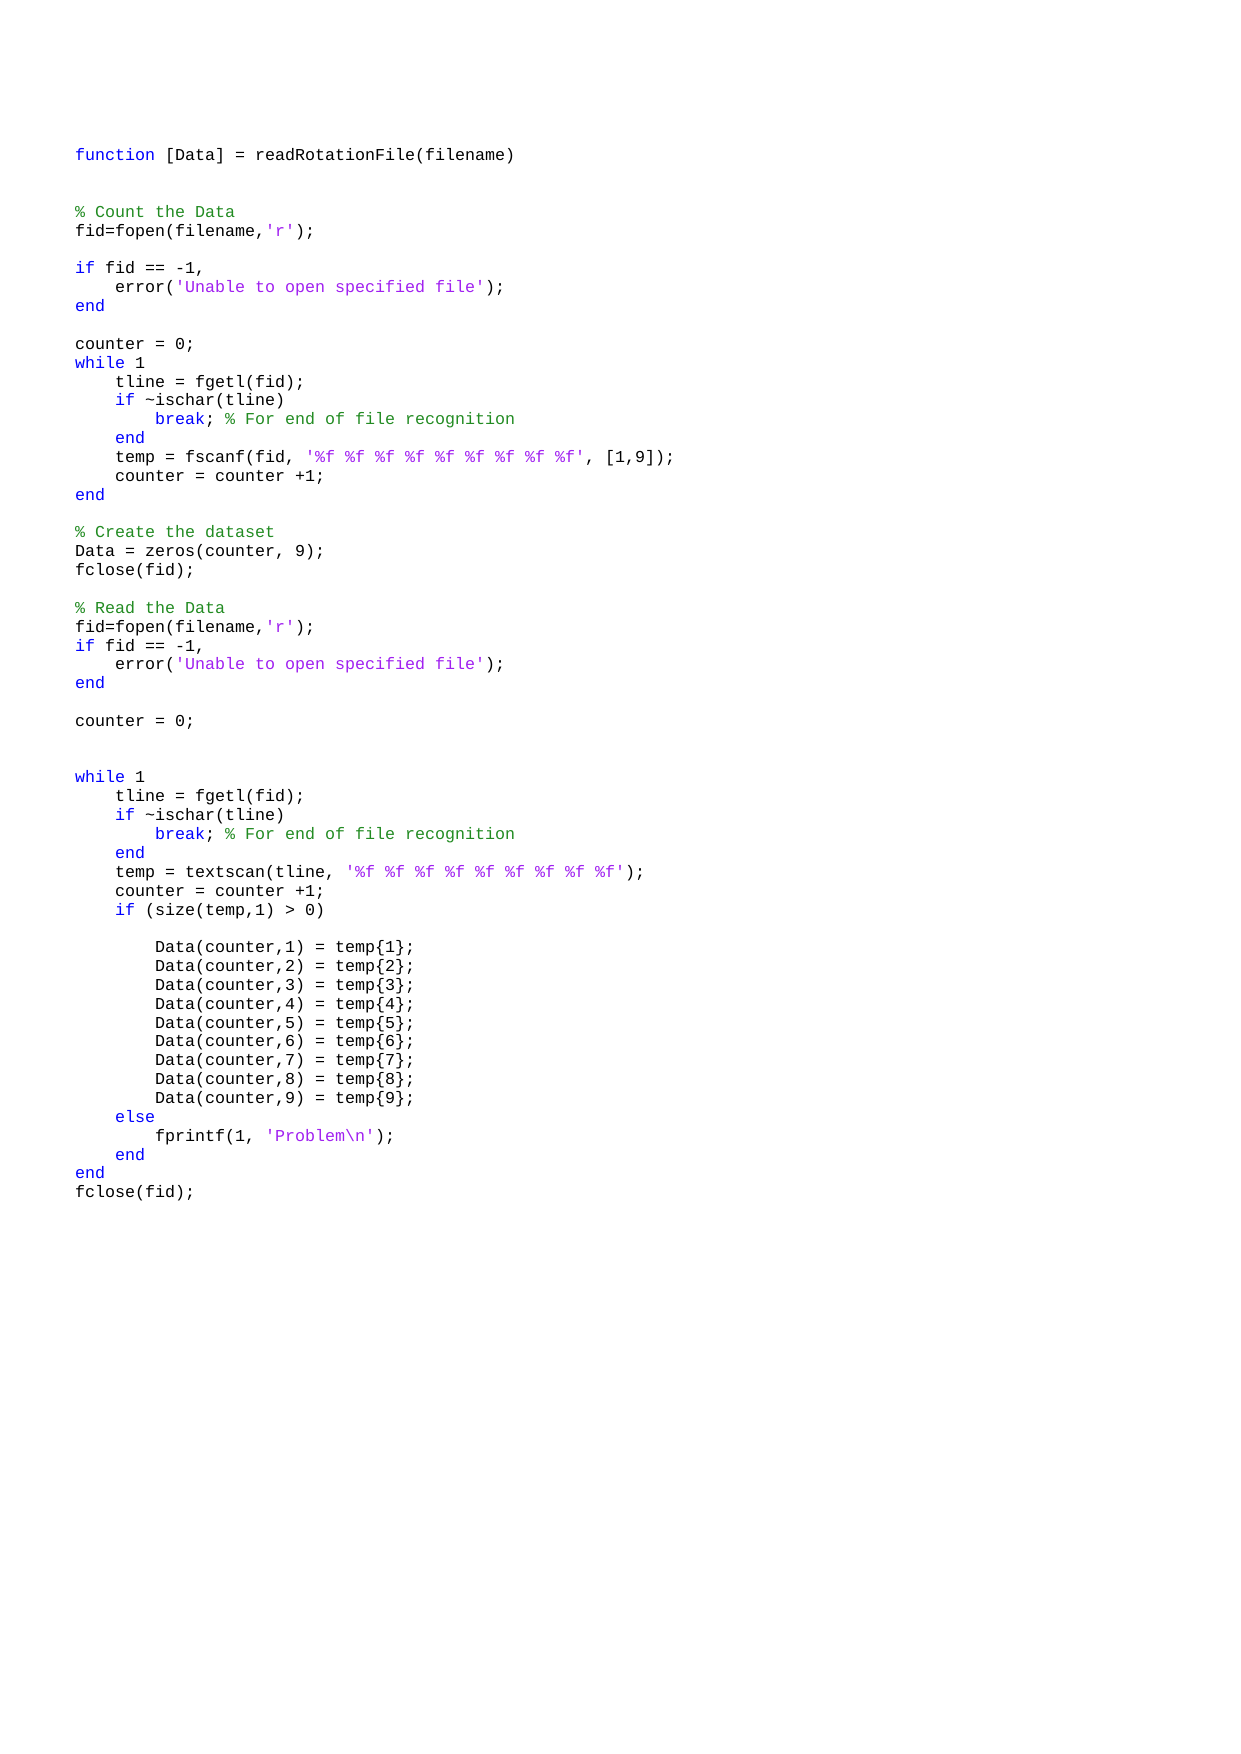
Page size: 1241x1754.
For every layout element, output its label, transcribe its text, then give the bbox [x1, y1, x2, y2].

text Data(counter,1) = temp{1}; [75, 939, 1165, 958]
text fclose(fid); [75, 562, 1165, 581]
text temp = fscanf(fid, '%f %f %f %f %f %f %f %f %f', [1,9]); [75, 448, 1165, 467]
text Data(counter,5) = temp{5}; [75, 1014, 1165, 1033]
text % Read the Data [75, 599, 1165, 618]
text % Create the dataset [75, 524, 1165, 543]
text end [75, 844, 1165, 863]
text Data(counter,4) = temp{4}; [75, 995, 1165, 1014]
text if ~ischar(tline) [75, 392, 1165, 411]
text if ~ischar(tline) [75, 807, 1165, 826]
text counter = counter +1; [75, 882, 1165, 901]
text Data(counter,8) = temp{8}; [75, 1071, 1165, 1089]
text end [75, 298, 1165, 317]
text error('Unable to open specified file'); [75, 656, 1165, 675]
text fid=fopen(filename,'r'); [75, 222, 1165, 241]
text counter = counter +1; [75, 467, 1165, 486]
text Data(counter,3) = temp{3}; [75, 976, 1165, 995]
text tline = fgetl(fid); [75, 788, 1165, 807]
text % Count the Data [75, 203, 1165, 222]
text break; % For end of file recognition [75, 411, 1165, 430]
text tline = fgetl(fid); [75, 373, 1165, 392]
text fclose(fid); [75, 1184, 1165, 1203]
text end [75, 430, 1165, 448]
text counter = 0; [75, 712, 1165, 731]
text Data = zeros(counter, 9); [75, 543, 1165, 562]
text break; % For end of file recognition [75, 826, 1165, 844]
text fid=fopen(filename,'r'); [75, 618, 1165, 637]
text end [75, 486, 1165, 505]
text else [75, 1108, 1165, 1127]
text error('Unable to open specified file'); [75, 279, 1165, 298]
text counter = 0; [75, 335, 1165, 354]
text if (size(temp,1) > 0) [75, 901, 1165, 920]
text Data(counter,7) = temp{7}; [75, 1052, 1165, 1071]
text temp = textscan(tline, '%f %f %f %f %f %f %f %f %f'); [75, 863, 1165, 882]
text Data(counter,2) = temp{2}; [75, 958, 1165, 976]
text while 1 [75, 769, 1165, 788]
text end [75, 1165, 1165, 1184]
text Data(counter,6) = temp{6}; [75, 1033, 1165, 1052]
text function [Data] = readRotationFile(filename) [75, 147, 1165, 166]
text end [75, 675, 1165, 694]
text Data(counter,9) = temp{9}; [75, 1089, 1165, 1108]
text if fid == -1, [75, 260, 1165, 279]
text while 1 [75, 354, 1165, 373]
text if fid == -1, [75, 637, 1165, 656]
text fprintf(1, 'Problem\n'); [75, 1127, 1165, 1146]
text end [75, 1146, 1165, 1165]
